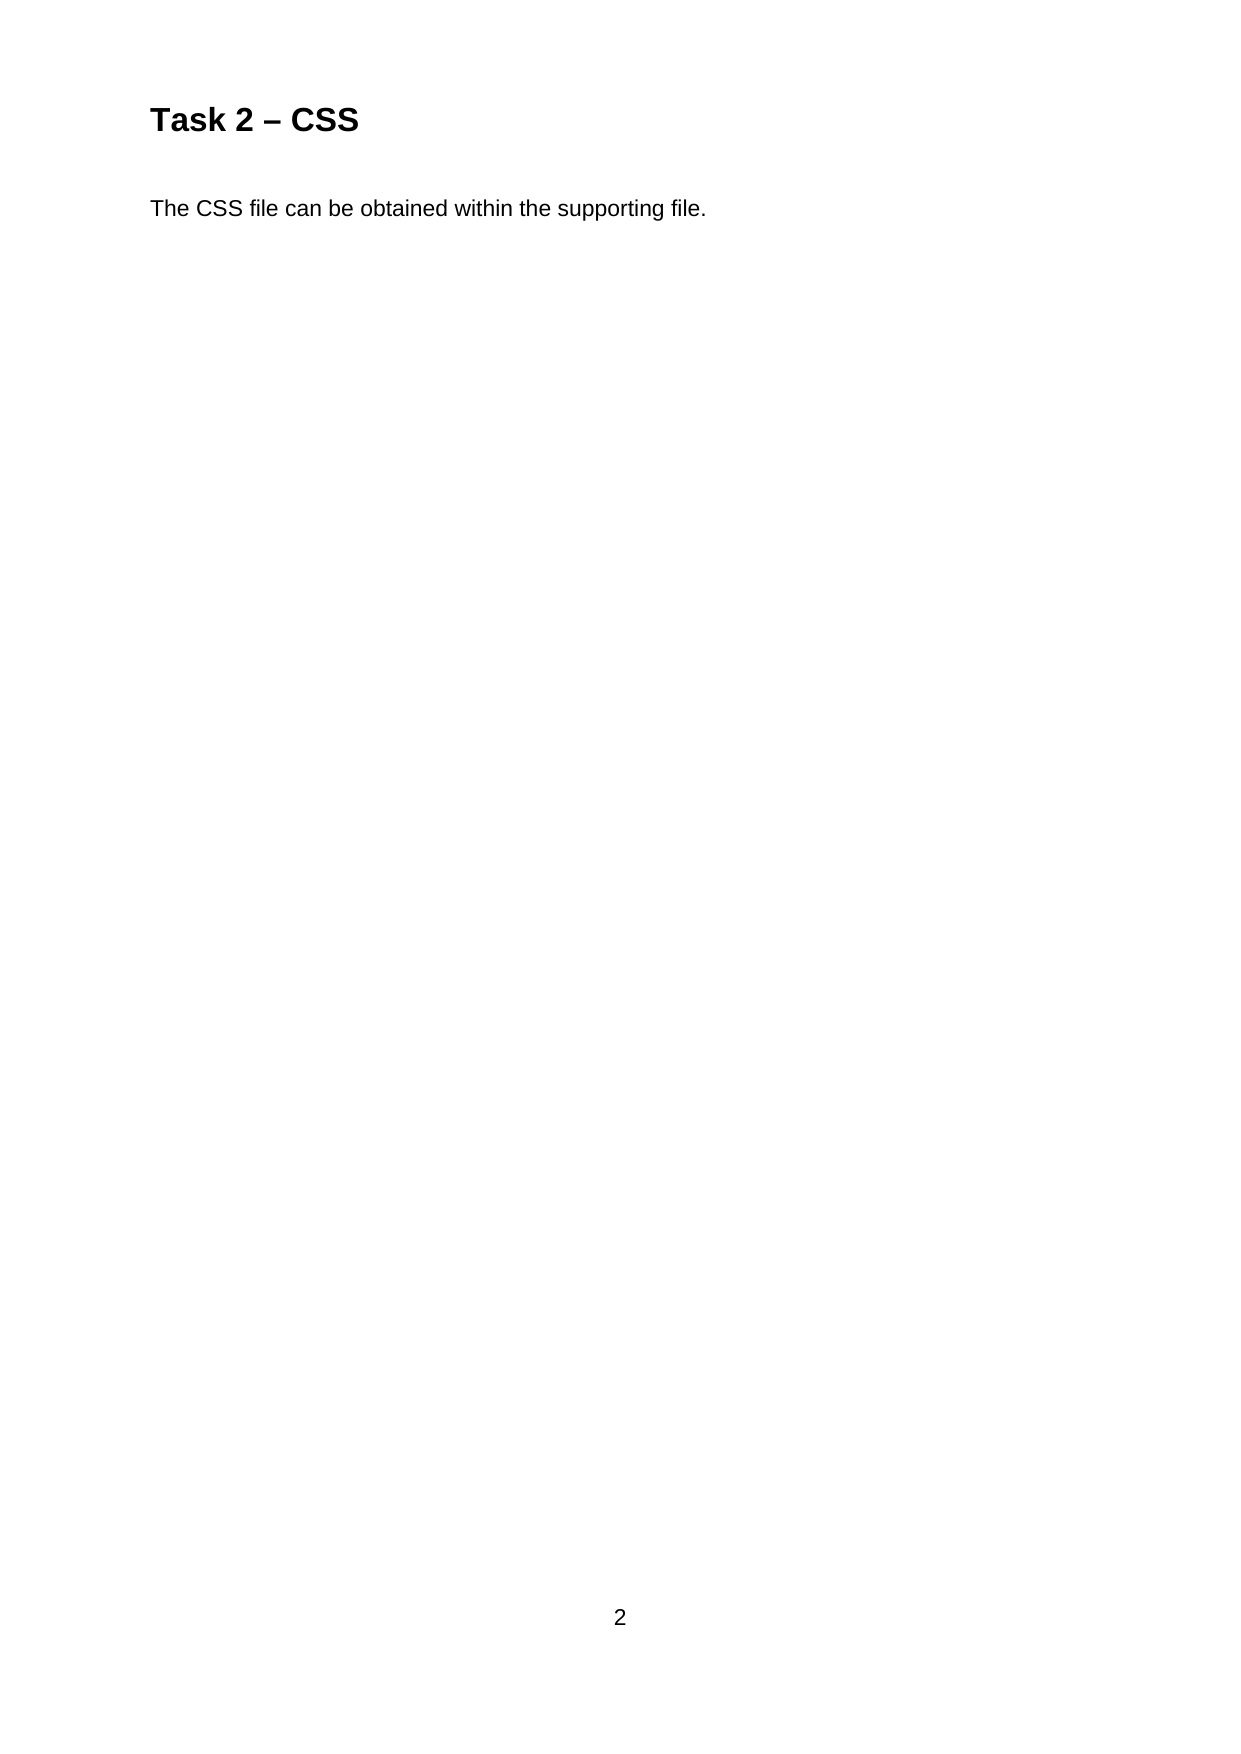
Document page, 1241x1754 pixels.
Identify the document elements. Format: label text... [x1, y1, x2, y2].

text The CSS file can be obtained within the supporting file. [150, 195, 1090, 222]
subtitle Task 2 – CSS [150, 100, 1090, 138]
